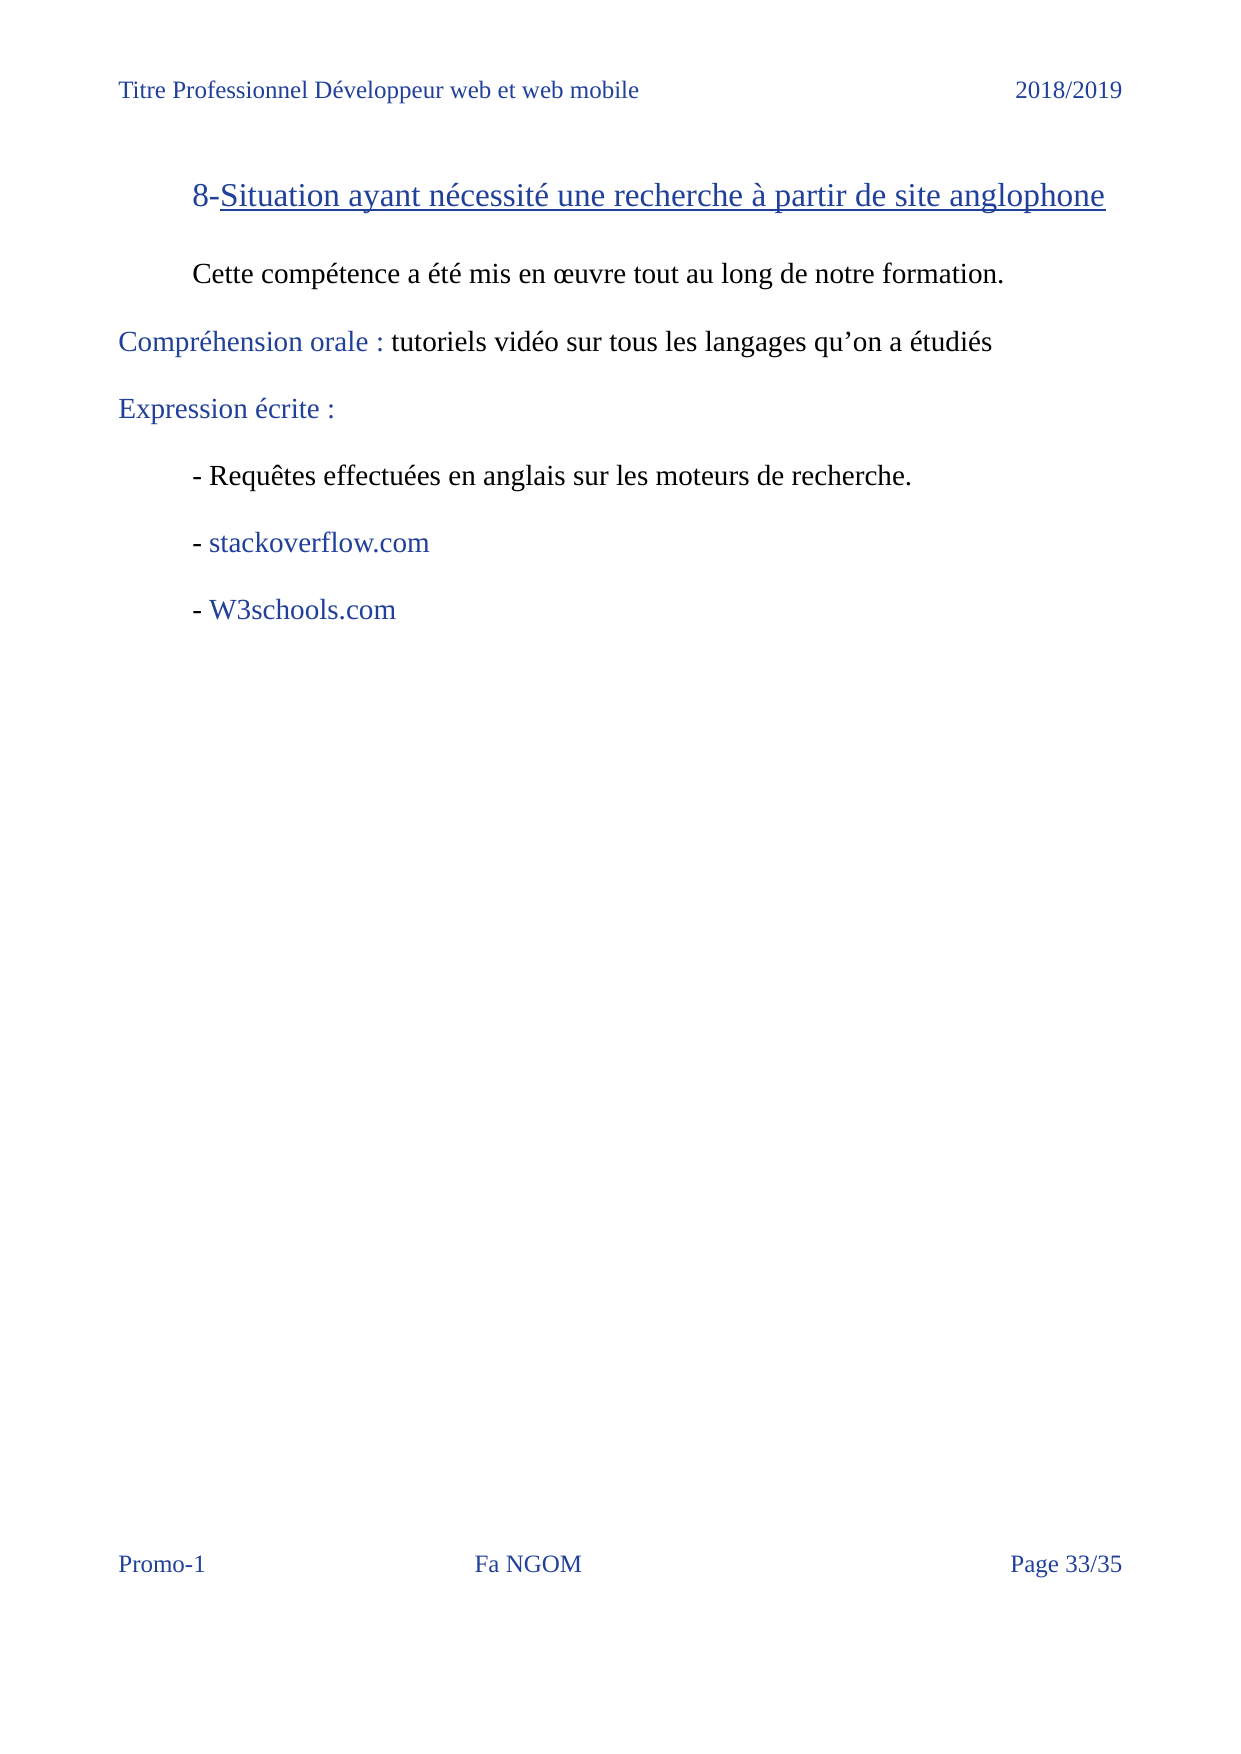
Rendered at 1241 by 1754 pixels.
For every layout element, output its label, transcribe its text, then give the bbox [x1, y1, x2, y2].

text - Requêtes effectuées en anglais sur les moteurs de recherche. [118, 458, 1122, 492]
text Compréhension orale : tutoriels vidéo sur tous les langages qu’on a étudiés [118, 324, 1122, 358]
text Expression écrite : [118, 391, 1122, 425]
text 8-Situation ayant nécessité une recherche à partir de site anglophone [118, 176, 1122, 214]
text Cette compétence a été mis en œuvre tout au long de notre formation. [118, 252, 1122, 291]
text - stackoverflow.com [118, 525, 1122, 559]
text - W3schools.com [118, 592, 1122, 626]
